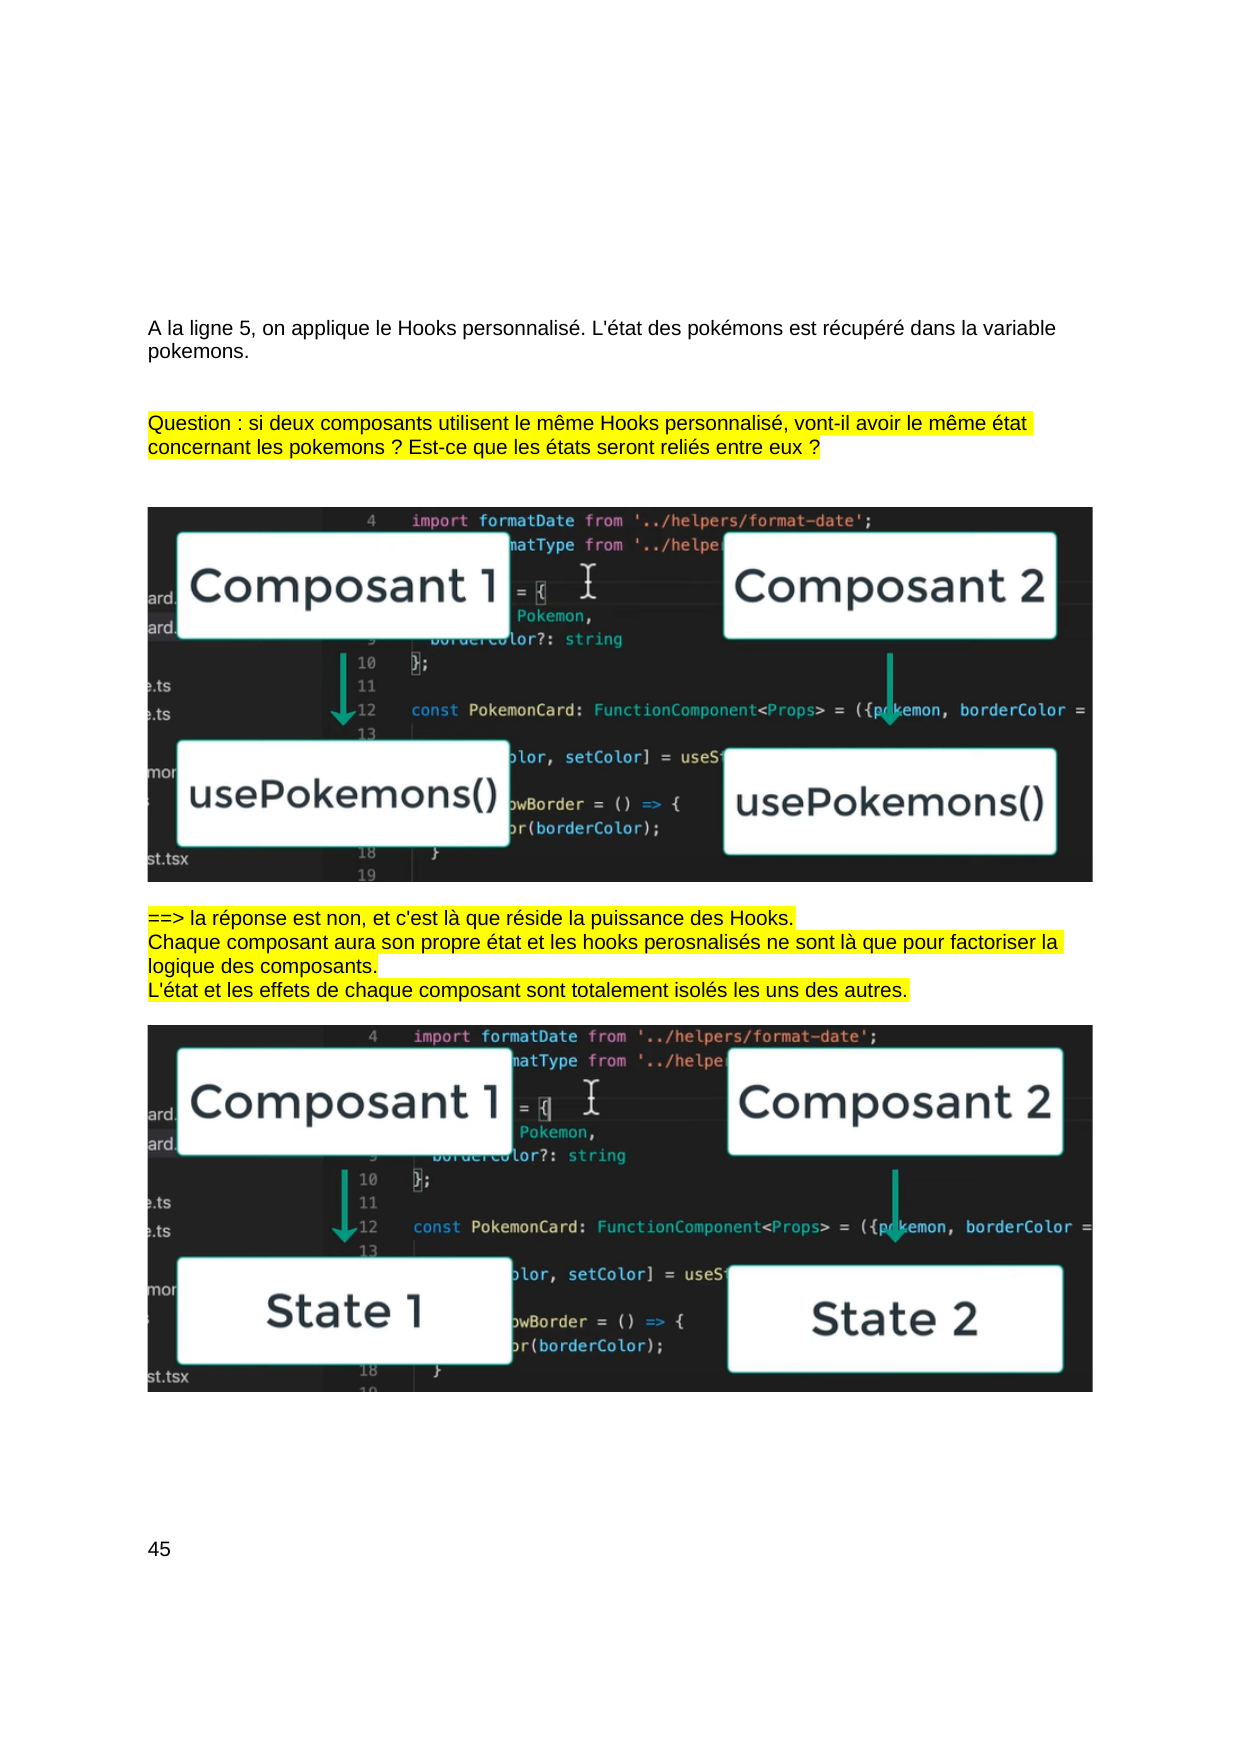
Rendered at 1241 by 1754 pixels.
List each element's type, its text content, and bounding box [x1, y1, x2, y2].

picture [147, 507, 1093, 882]
text Chaque composant aura son propre état et les hooks perosnalisés ne sont là que pour factoriser la logique des composants. [148, 930, 1093, 978]
text A la ligne 5, on applique le Hooks personnalisé. L'état des pokémons est récupéré dans la variable pokemons. [148, 315, 1093, 363]
picture [147, 1025, 1093, 1392]
text L'état et les effets de chaque composant sont totalement isolés les uns des autres. [148, 978, 1093, 1002]
text ==> la réponse est non, et c'est là que réside la puissance des Hooks. [148, 906, 1093, 930]
text Question : si deux composants utilisent le même Hooks personnalisé, vont-il avoir le même état concernant les pokemons ? Est-ce que les états seront reliés entre eux ? [148, 411, 1093, 459]
